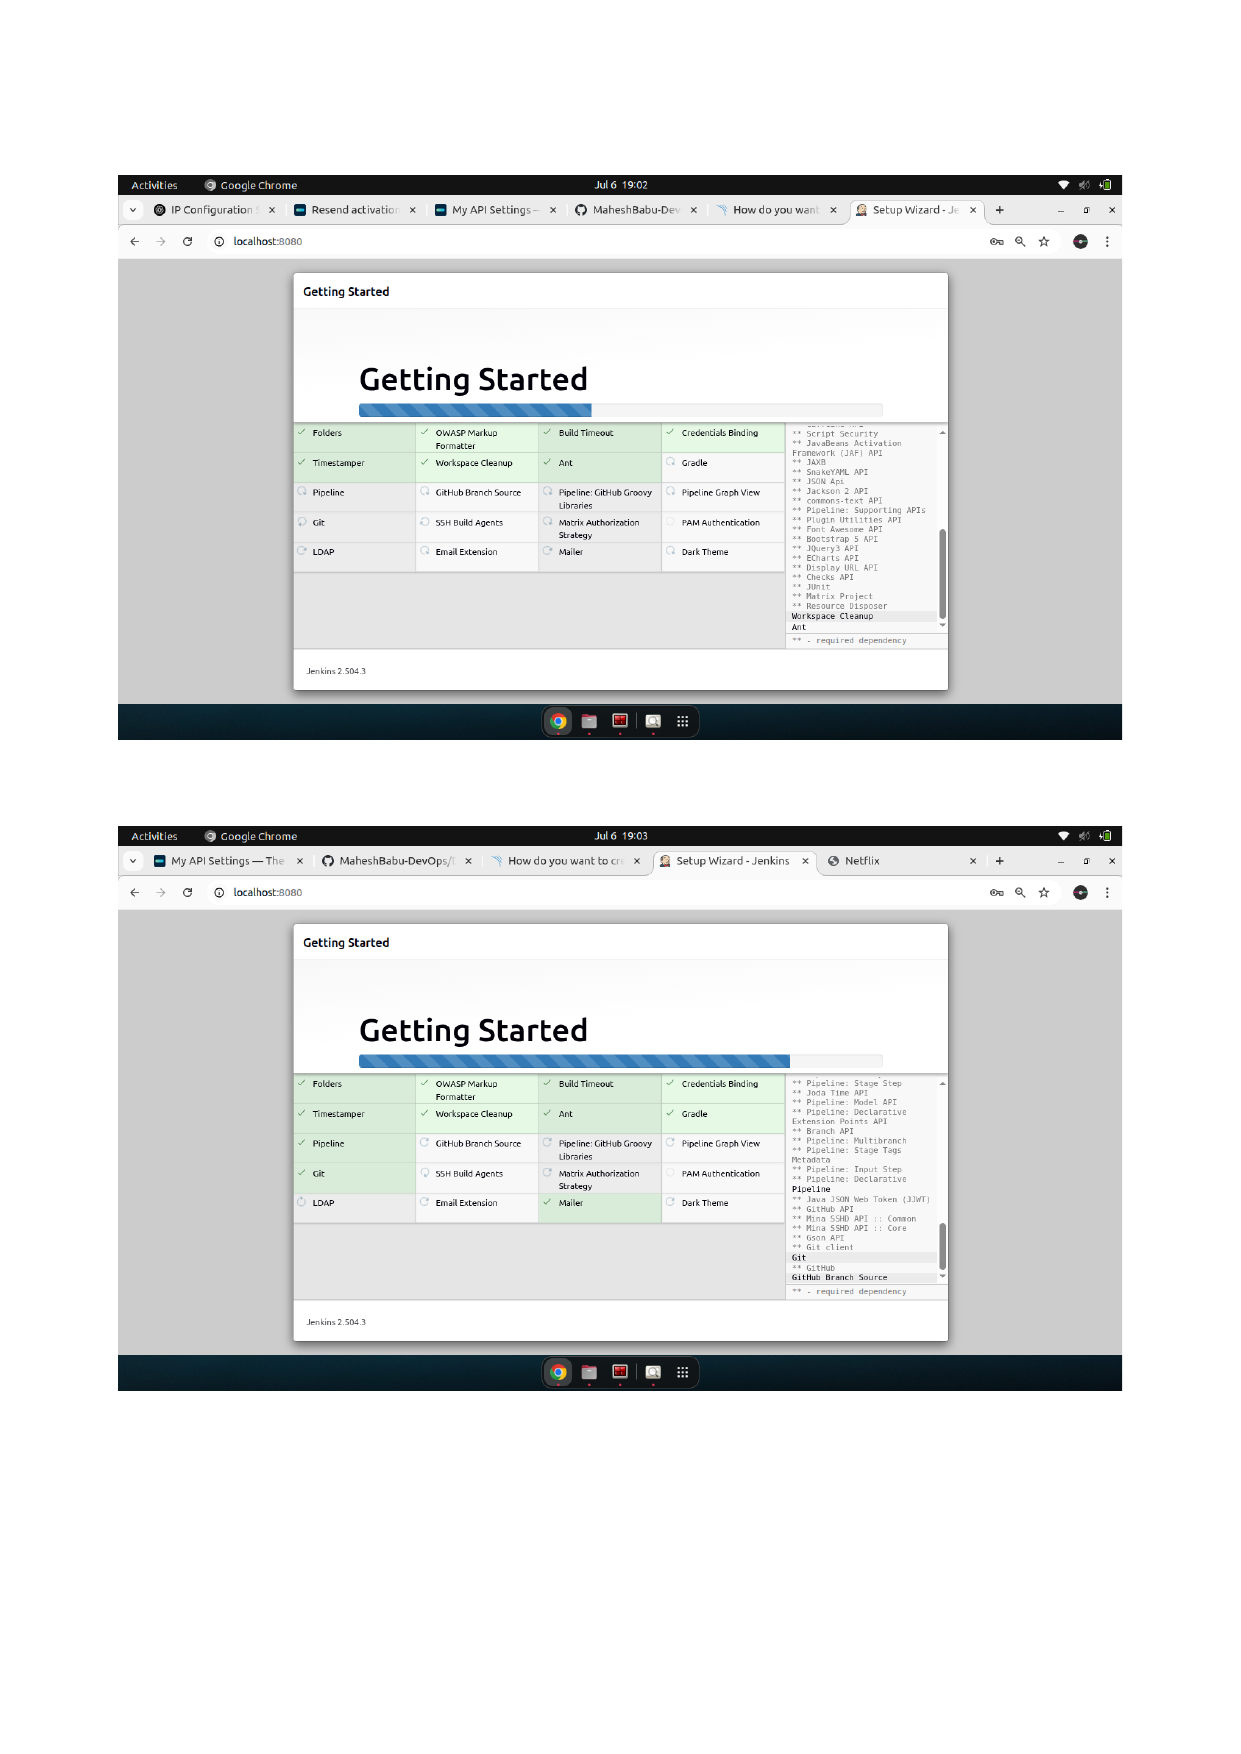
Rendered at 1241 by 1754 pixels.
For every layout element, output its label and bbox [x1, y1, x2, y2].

picture [118, 826, 1123, 1391]
picture [118, 175, 1123, 740]
